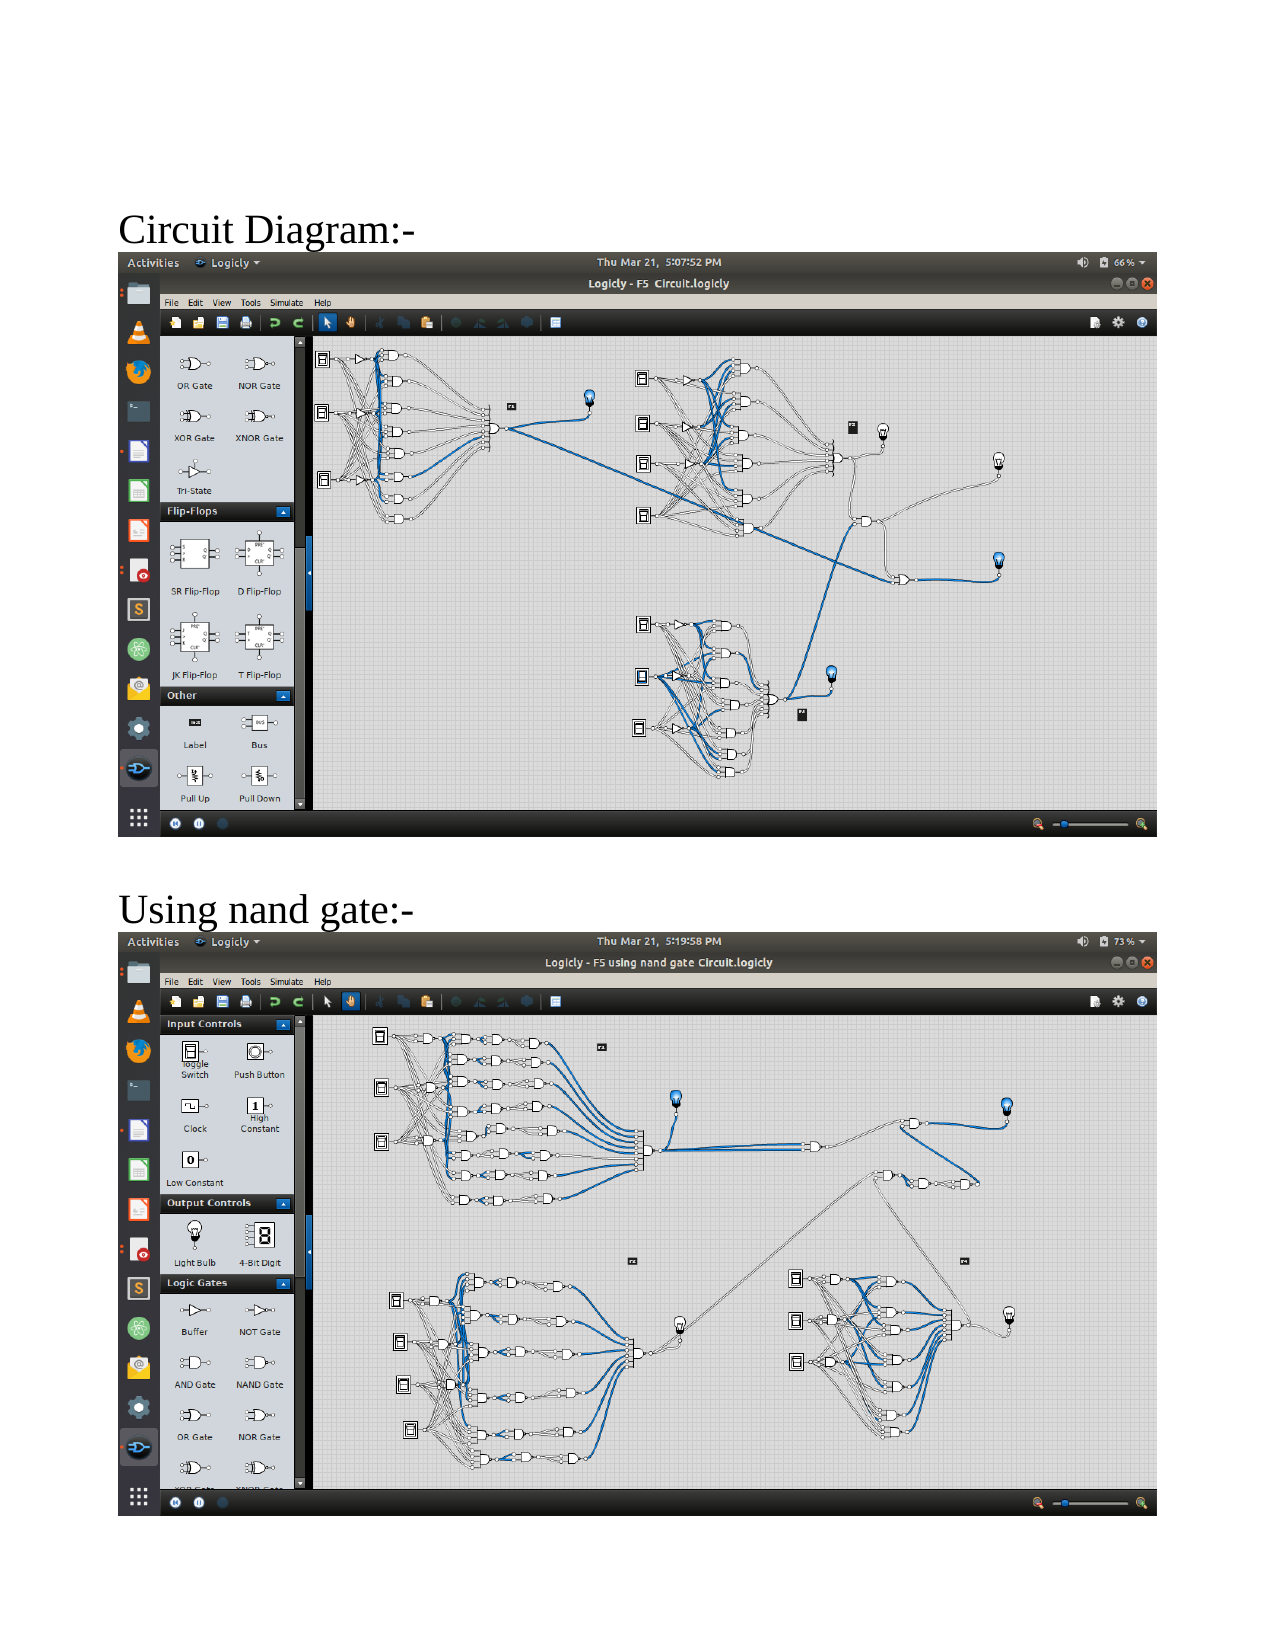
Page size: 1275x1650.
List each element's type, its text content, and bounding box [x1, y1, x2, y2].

text Circuit Diagram:- [118, 204, 1157, 252]
picture [118, 932, 1157, 1516]
text Using nand gate:- [118, 884, 1157, 932]
picture [118, 252, 1157, 837]
